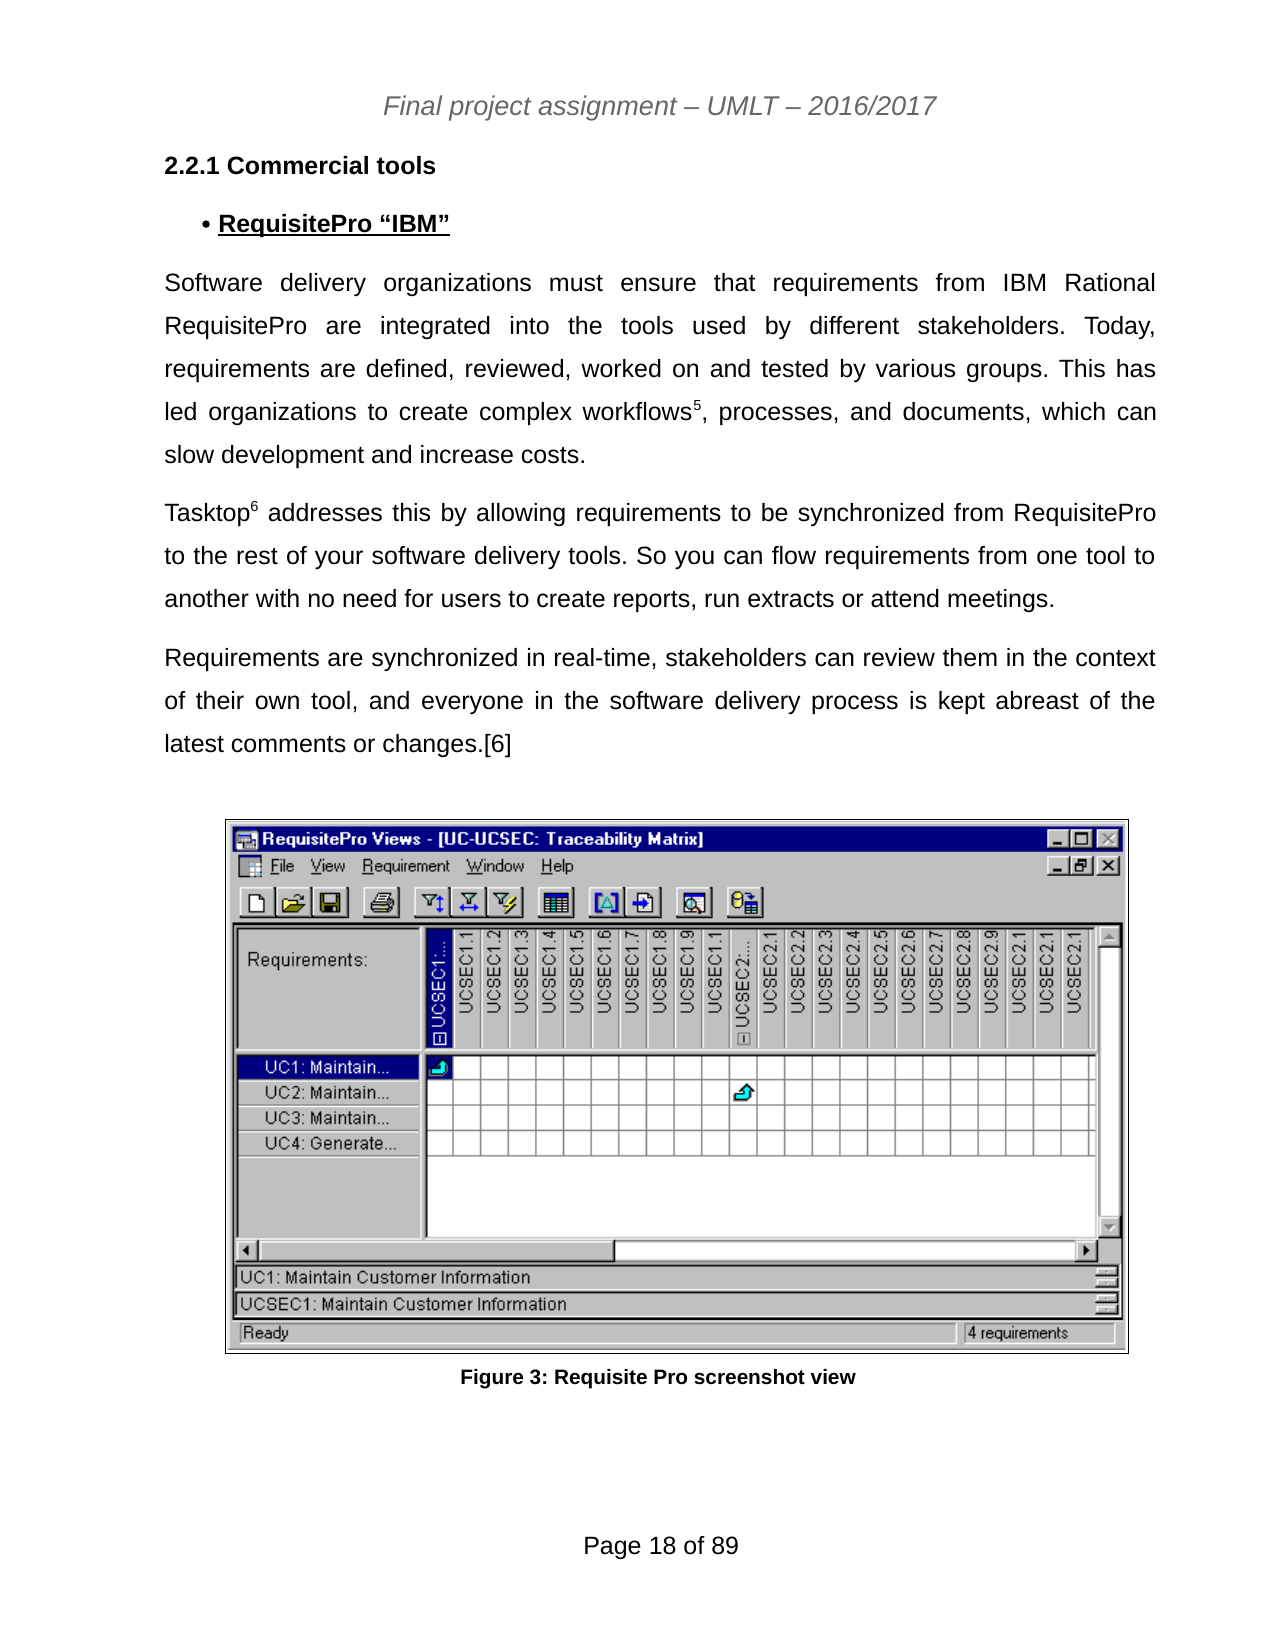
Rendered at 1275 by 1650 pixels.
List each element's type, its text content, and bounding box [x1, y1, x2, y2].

text Figure 3: Requisite Pro screenshot view [164, 845, 1158, 1388]
subtitle 2.2.1 Commercial tools [164, 151, 1158, 180]
list RequisitePro “IBM” [202, 209, 1158, 238]
text Requirements are synchronized in real-time, stakeholders can review them in the context of their own tool, and everyone in the software delivery process is kept abreast of the latest comments or changes.[6] [164, 643, 1158, 758]
text Software delivery organizations must ensure that requirements from IBM Rational RequisitePro are integrated into the tools used by different stakeholders. Today, requirements are defined, reviewed, worked on and tested by various groups. This has led organizations to create complex workflows5, processes, and documents, which can slow development and increase costs. [164, 268, 1158, 469]
picture [227, 821, 1126, 1350]
text Tasktop6 addresses this by allowing requirements to be synchronized from RequisitePro to the rest of your software delivery tools. So you can flow requirements from one tool to another with no need for users to create reports, run extracts or attend meetings. [164, 498, 1158, 613]
